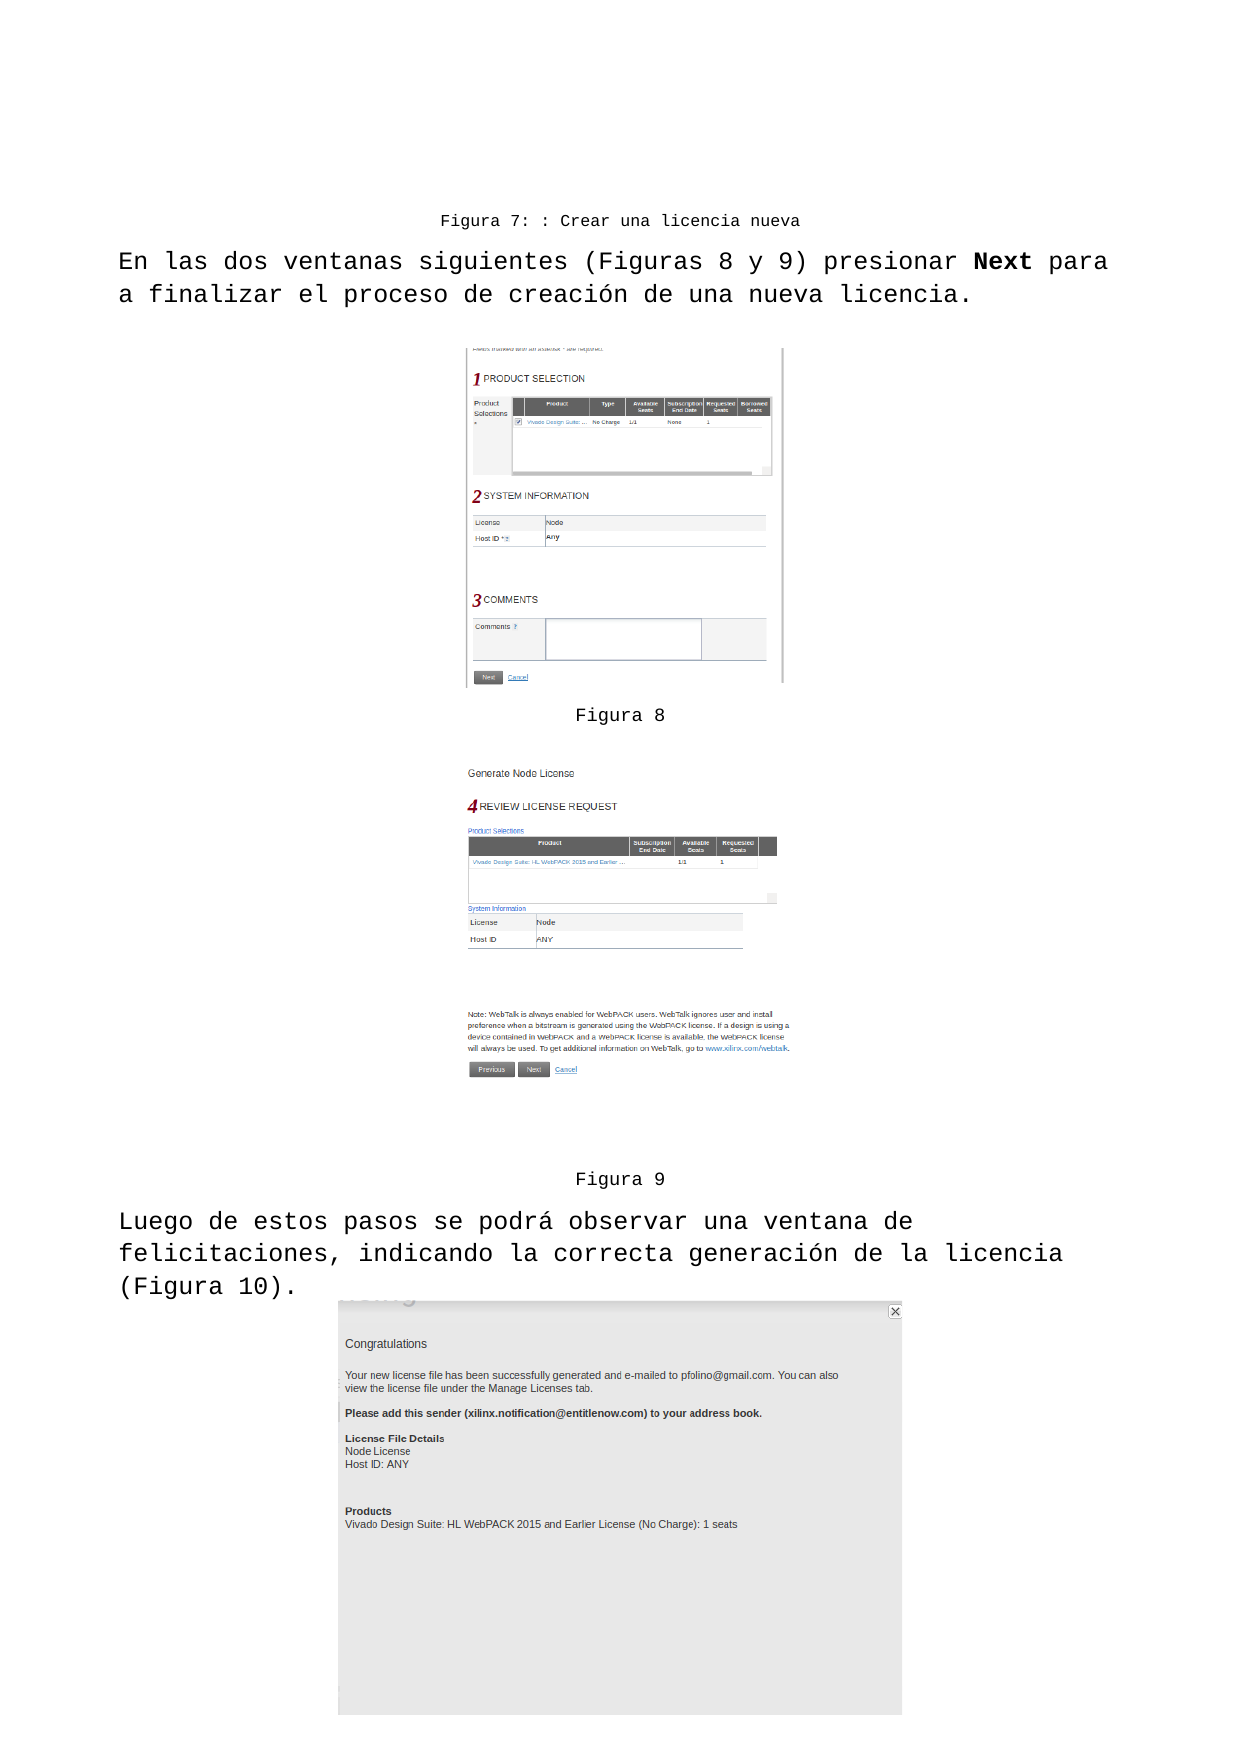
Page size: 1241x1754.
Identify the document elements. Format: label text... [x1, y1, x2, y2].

picture [338, 1300, 903, 1715]
text Figura 7: : Crear una licencia nueva [118, 212, 1122, 231]
text Figura 9 [118, 1169, 1122, 1191]
text Luego de estos pasos se podrá observar una ventana de felicitaciones, indicando la correcta generación de la licencia (Figura 10). [118, 1208, 1122, 1302]
text Figura 8 [118, 706, 1122, 727]
picture [465, 348, 784, 688]
text En las dos ventanas siguientes (Figuras 8 y 9) presionar Next para a finalizar el proceso de creación de una nueva licencia. [118, 249, 1122, 309]
picture [462, 753, 804, 1090]
